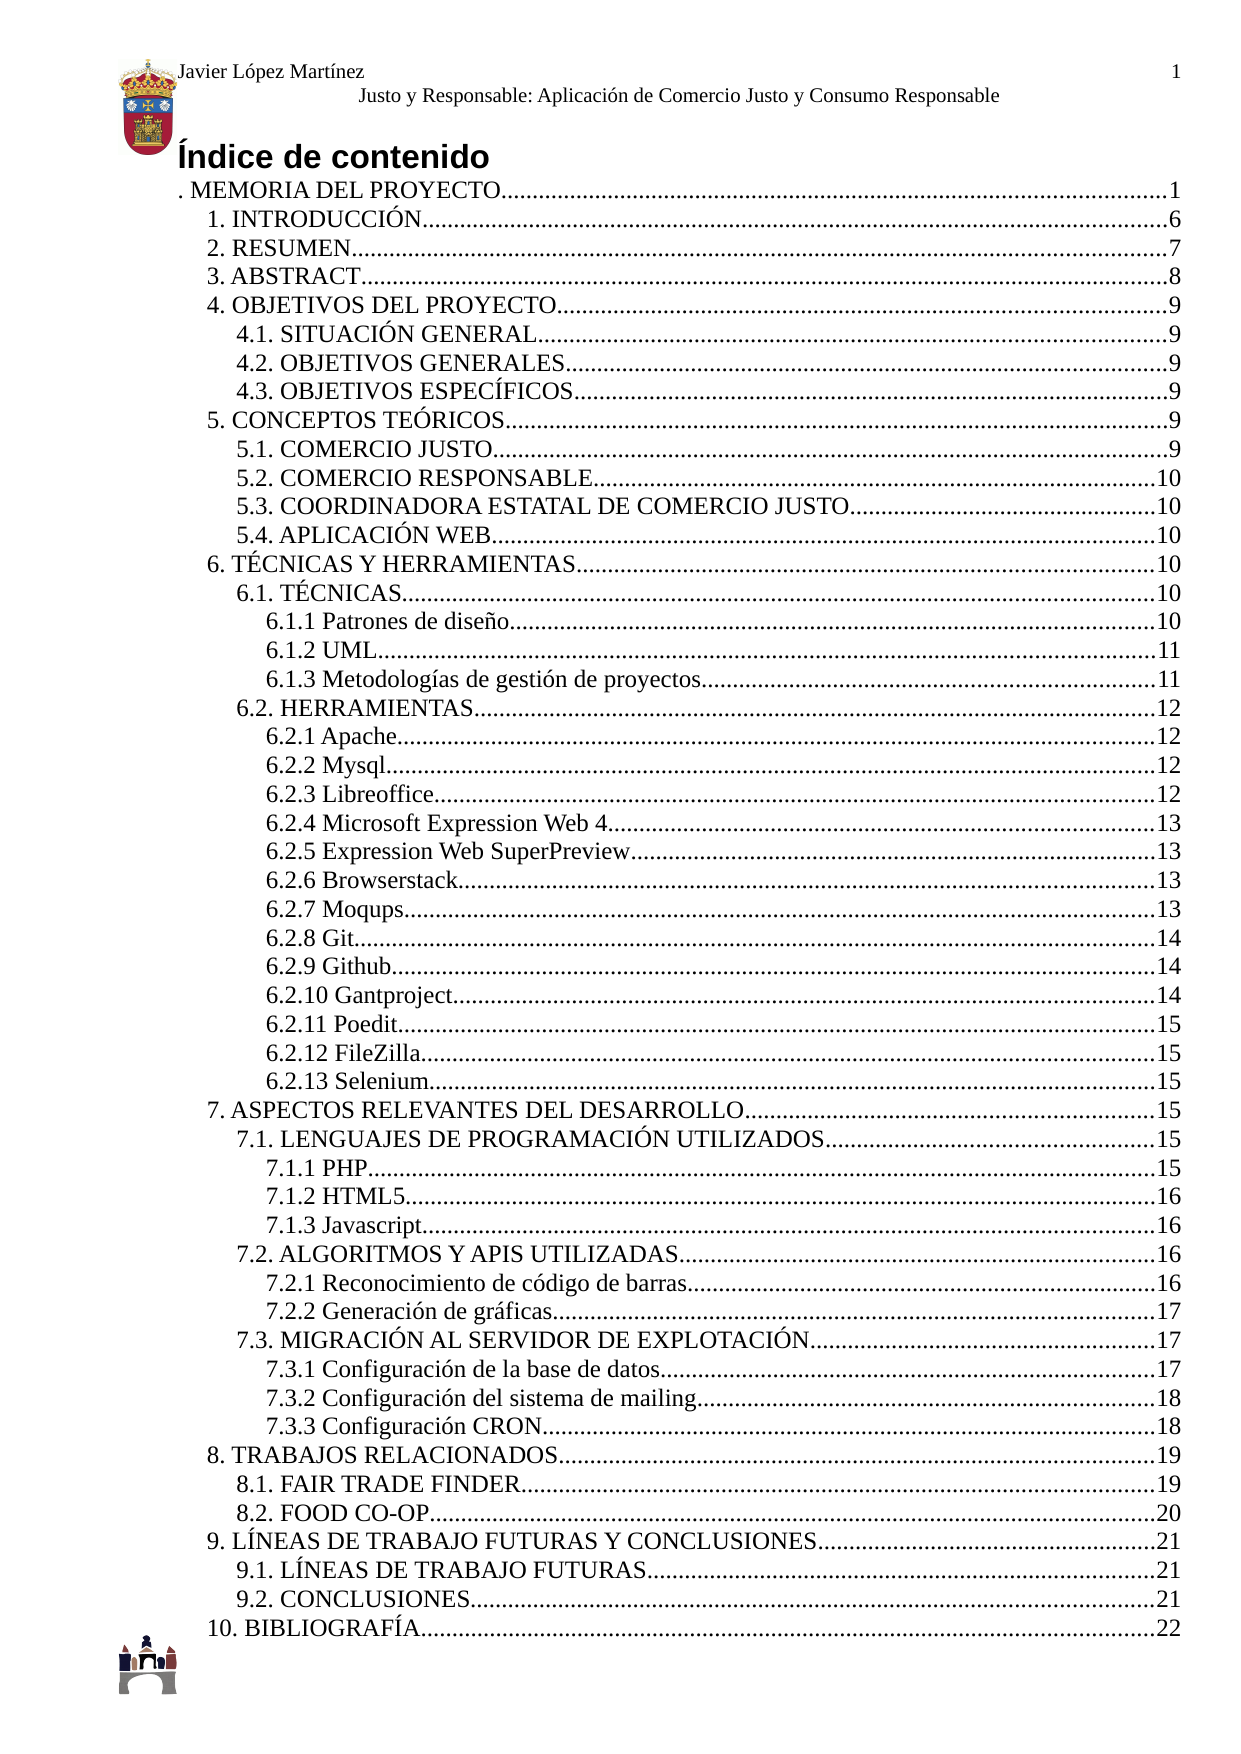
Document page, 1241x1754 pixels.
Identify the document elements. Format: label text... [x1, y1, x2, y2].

text 7.2. ALGORITMOS Y APIS UTILIZADAS 16 [236, 1239, 1181, 1268]
text 5. CONCEPTOS TEÓRICOS 9 [207, 405, 1181, 434]
text 6.2.8 Git 14 [266, 923, 1181, 951]
text 5.3. COORDINADORA ESTATAL DE COMERCIO JUSTO 10 [236, 491, 1181, 520]
text 6.2.9 Github 14 [266, 951, 1181, 980]
text 6.2. HERRAMIENTAS 12 [236, 693, 1181, 721]
text 4. OBJETIVOS DEL PROYECTO 9 [207, 290, 1181, 319]
text 6. TÉCNICAS Y HERRAMIENTAS 10 [207, 549, 1181, 578]
text 6.2.13 Selenium 15 [266, 1066, 1181, 1095]
picture [118, 59, 178, 155]
text 1. INTRODUCCIÓN 6 [207, 204, 1181, 233]
text 6.2.1 Apache 12 [266, 721, 1181, 750]
text 8.2. FOOD CO-OP 20 [236, 1498, 1181, 1526]
text 6.1.2 UML 11 [266, 635, 1181, 664]
text 5.2. COMERCIO RESPONSABLE 10 [236, 463, 1181, 491]
text 7.2.2 Generación de gráficas 17 [266, 1296, 1181, 1325]
text 7.3.2 Configuración del sistema de mailing 18 [266, 1383, 1181, 1411]
text 7.3.1 Configuración de la base de datos 17 [266, 1354, 1181, 1383]
text 8. TRABAJOS RELACIONADOS 19 [207, 1440, 1181, 1469]
text 7. ASPECTOS RELEVANTES DEL DESARROLLO 15 [207, 1095, 1181, 1124]
text 10. BIBLIOGRAFÍA 22 [207, 1613, 1181, 1641]
text 4.1. SITUACIÓN GENERAL 9 [236, 319, 1181, 348]
text 5.1. COMERCIO JUSTO 9 [236, 434, 1181, 463]
text 6.2.11 Poedit 15 [266, 1009, 1181, 1038]
text 3. ABSTRACT 8 [207, 261, 1181, 290]
subtitle Índice de contenido [177, 137, 1181, 175]
text 9.2. CONCLUSIONES 21 [236, 1584, 1181, 1613]
text 4.2. OBJETIVOS GENERALES 9 [236, 348, 1181, 376]
text 7.1.1 PHP 15 [266, 1153, 1181, 1181]
text 6.2.2 Mysql 12 [266, 750, 1181, 779]
text 6.1.1 Patrones de diseño 10 [266, 606, 1181, 635]
picture [118, 1634, 178, 1695]
text 6.2.12 FileZilla 15 [266, 1038, 1181, 1066]
text 7.1.2 HTML5 16 [266, 1181, 1181, 1210]
text 9. LÍNEAS DE TRABAJO FUTURAS Y CONCLUSIONES 21 [207, 1526, 1181, 1555]
text 6.2.7 Moqups 13 [266, 894, 1181, 923]
text 6.2.4 Microsoft Expression Web 4 13 [266, 808, 1181, 836]
text 6.1.3 Metodologías de gestión de proyectos 11 [266, 664, 1181, 693]
text 2. RESUMEN 7 [207, 233, 1181, 261]
text 7.1. LENGUAJES DE PROGRAMACIÓN UTILIZADOS 15 [236, 1124, 1181, 1153]
text . MEMORIA DEL PROYECTO 1 [177, 175, 1181, 204]
text 7.2.1 Reconocimiento de código de barras 16 [266, 1268, 1181, 1296]
text 6.2.10 Gantproject 14 [266, 980, 1181, 1009]
text 7.1.3 Javascript 16 [266, 1210, 1181, 1239]
text 5.4. APLICACIÓN WEB 10 [236, 520, 1181, 549]
text 6.2.5 Expression Web SuperPreview 13 [266, 836, 1181, 865]
text 8.1. FAIR TRADE FINDER 19 [236, 1469, 1181, 1498]
text 9.1. LÍNEAS DE TRABAJO FUTURAS 21 [236, 1555, 1181, 1584]
text 7.3. MIGRACIÓN AL SERVIDOR DE EXPLOTACIÓN 17 [236, 1325, 1181, 1354]
text 6.2.3 Libreoffice 12 [266, 779, 1181, 808]
text 6.2.6 Browserstack 13 [266, 865, 1181, 894]
text 4.3. OBJETIVOS ESPECÍFICOS 9 [236, 376, 1181, 405]
text 6.1. TÉCNICAS 10 [236, 578, 1181, 606]
text 7.3.3 Configuración CRON 18 [266, 1411, 1181, 1440]
